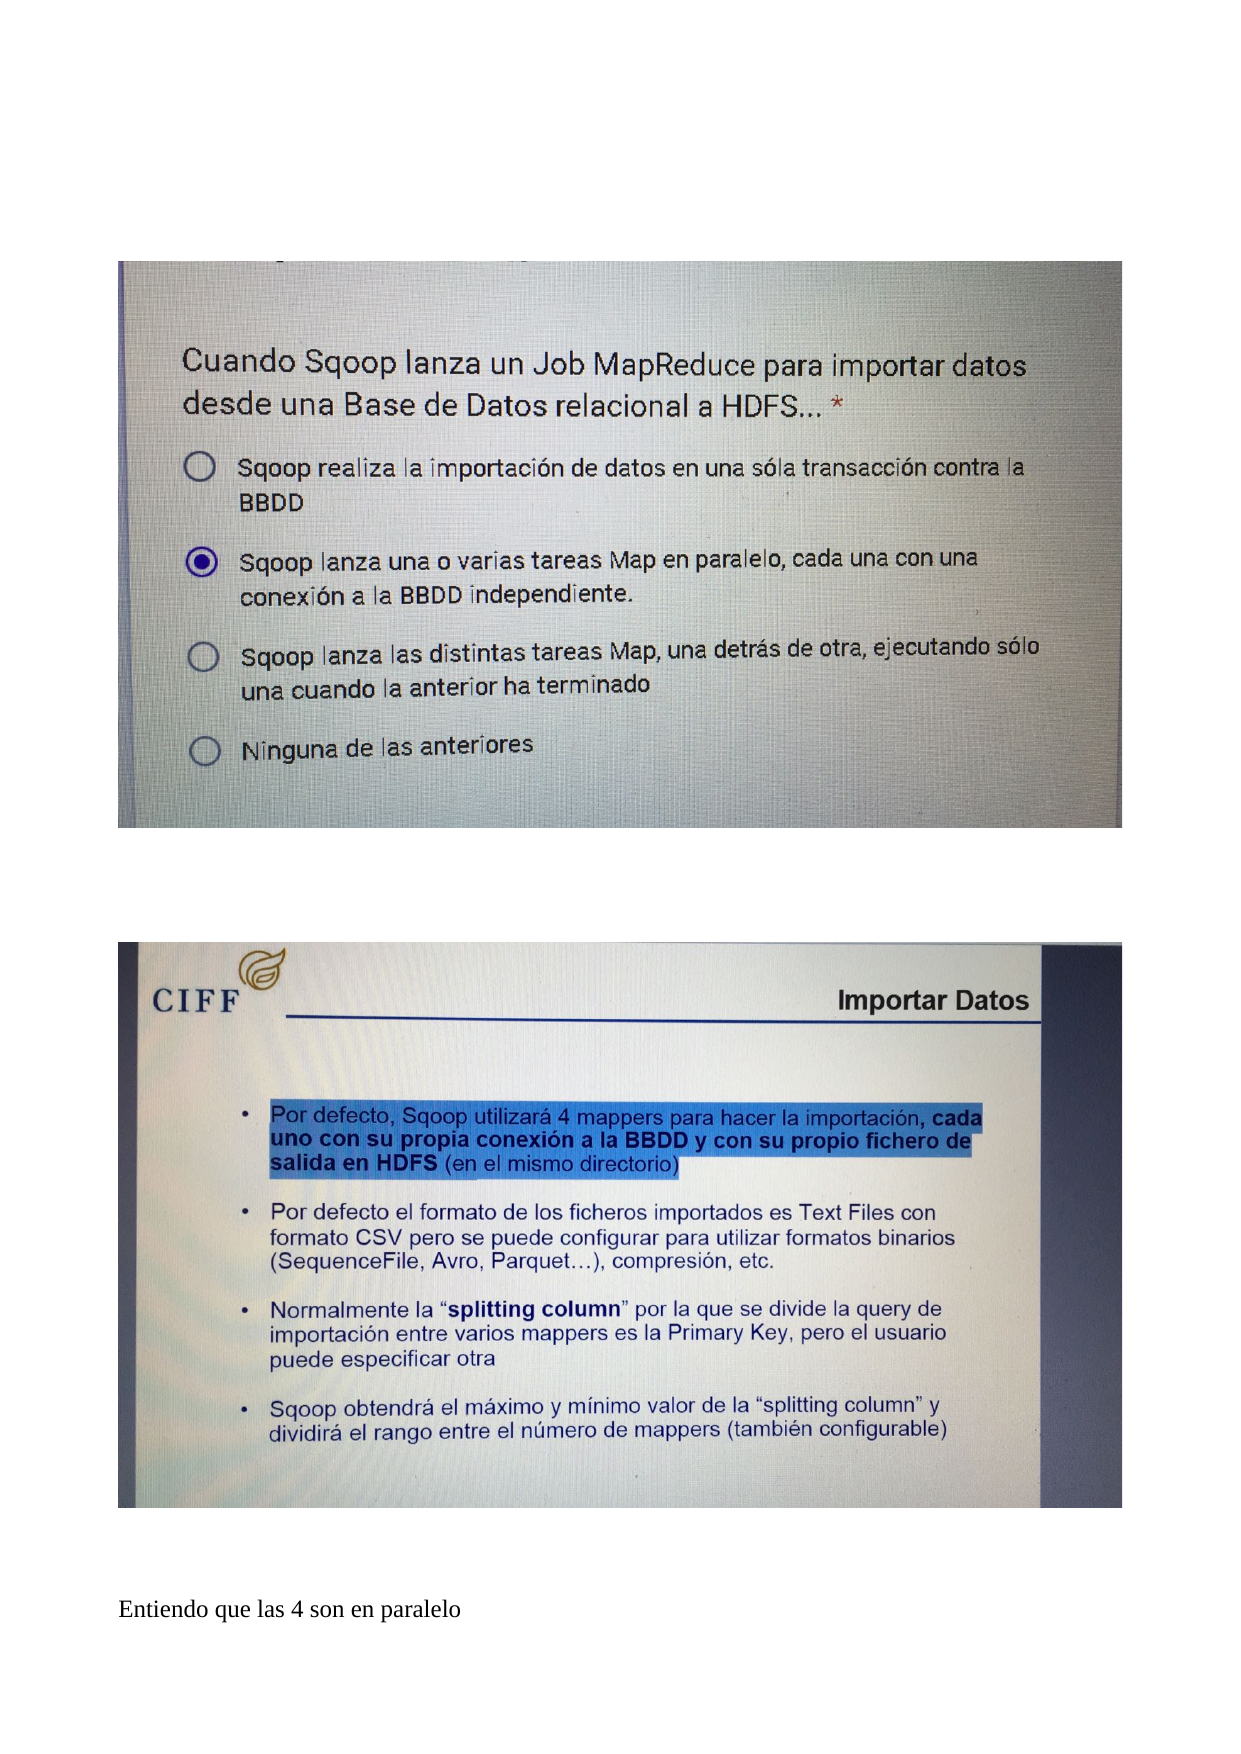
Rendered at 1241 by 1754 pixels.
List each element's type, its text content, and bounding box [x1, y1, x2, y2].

text Entiendo que las 4 son en paralelo [118, 1594, 1122, 1622]
picture [118, 942, 1123, 1508]
picture [118, 261, 1123, 828]
